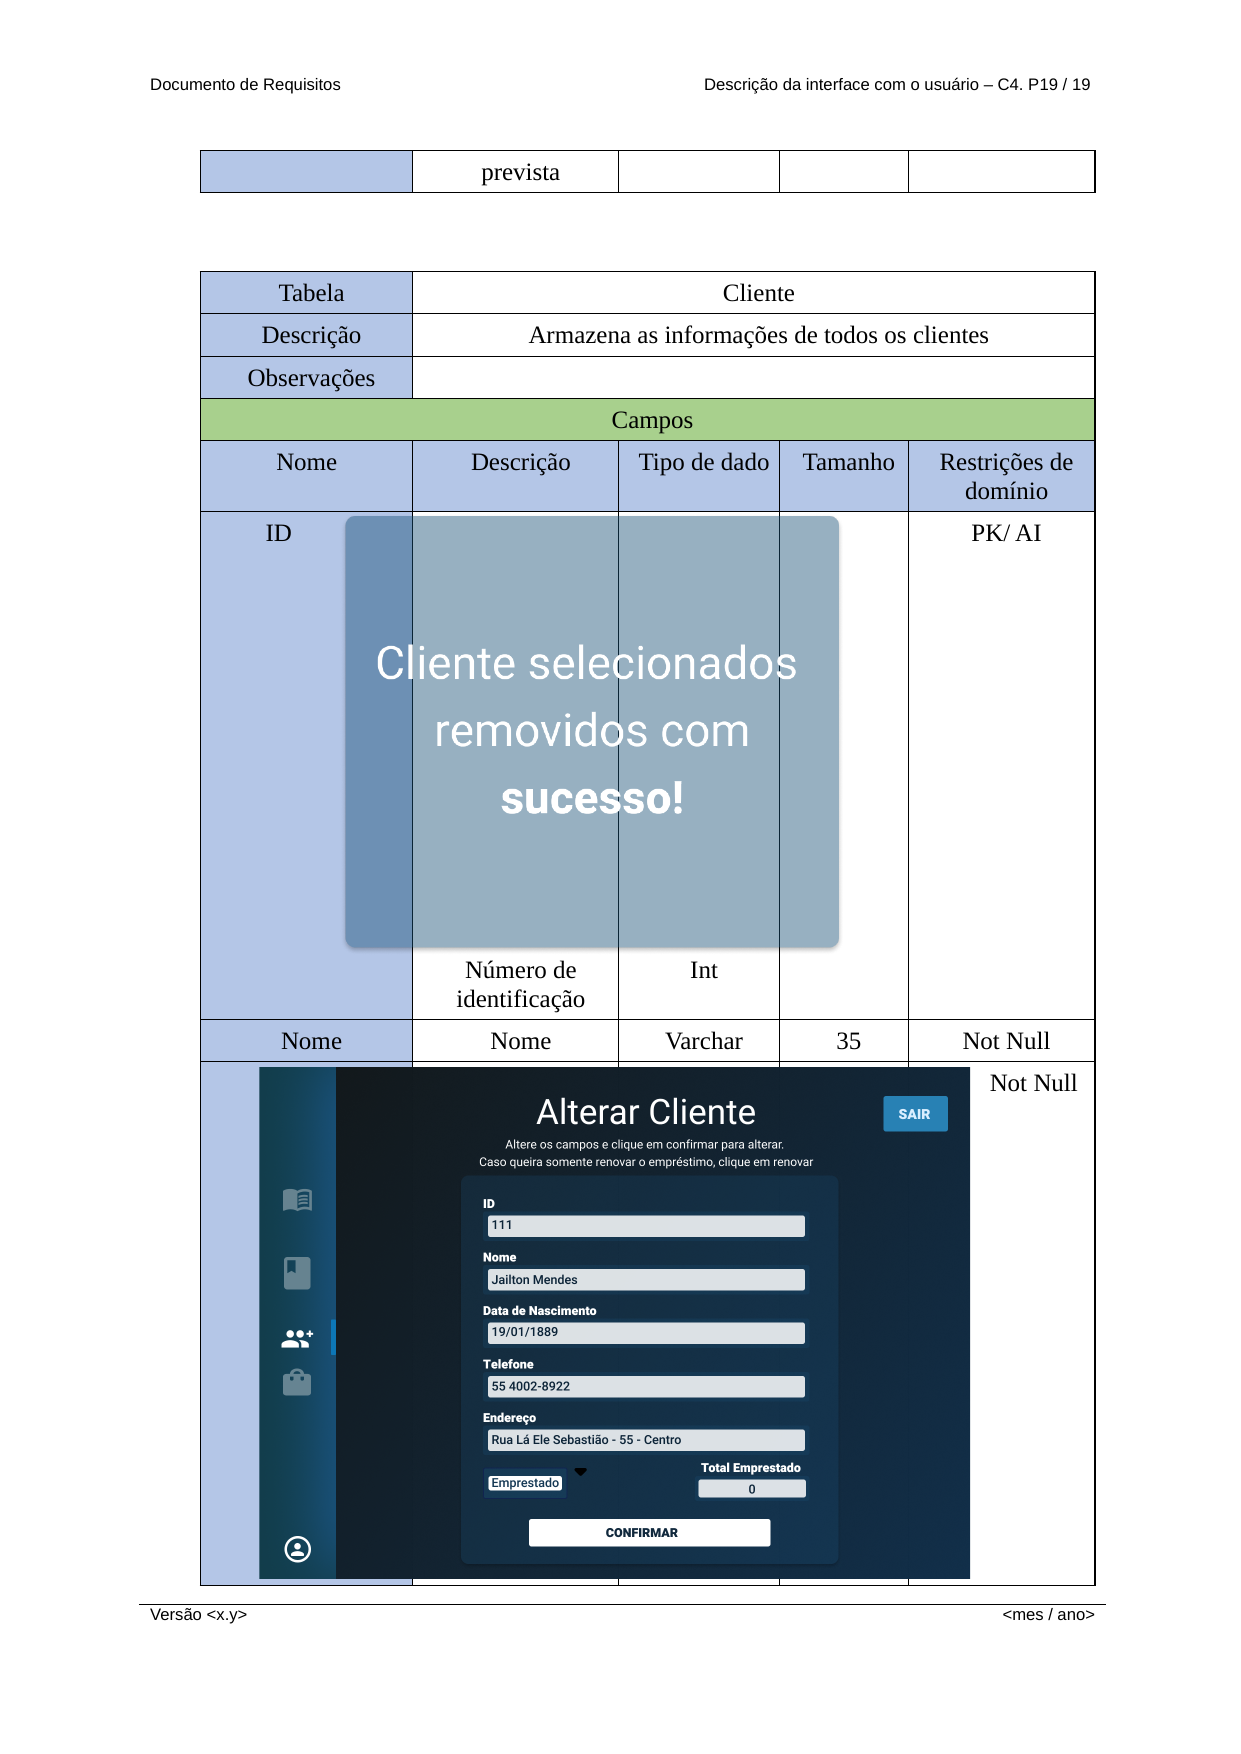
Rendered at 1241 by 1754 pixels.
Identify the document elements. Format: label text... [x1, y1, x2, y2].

table_cell Armazena as informações de todos os clientes [413, 314, 1094, 356]
table_cell Observações [201, 357, 412, 398]
table_cell 35 [780, 1020, 908, 1061]
table_cell Not Null [909, 1020, 1094, 1061]
table_cell Nome [201, 441, 412, 511]
table_header Cliente [413, 272, 1094, 313]
table_cell [619, 1062, 779, 1067]
table_cell [780, 1062, 908, 1067]
table_cell prevista [413, 151, 618, 192]
table_cell Tamanho [780, 441, 908, 511]
table_cell Not Null [909, 1062, 1094, 1585]
table_cell [201, 1062, 412, 1585]
table_cell Campos [201, 399, 1094, 440]
table_cell ID [201, 512, 412, 1019]
table_cell Descrição [201, 314, 412, 356]
table_cell Nome [201, 1020, 412, 1061]
table_cell Varchar [619, 1020, 779, 1061]
picture [340, 513, 844, 955]
picture [259, 1067, 971, 1579]
table_cell [413, 1062, 618, 1067]
table_cell [780, 512, 908, 1019]
table_cell [201, 151, 412, 192]
table_cell Nome [413, 1020, 618, 1061]
table_cell [619, 151, 779, 192]
table_cell Restrições de domínio [909, 441, 1094, 511]
table_cell Número de identificação [413, 955, 618, 1019]
table_cell [413, 357, 1094, 398]
table_cell Descrição [413, 441, 618, 511]
table_header Tabela [201, 272, 412, 313]
table_cell [909, 151, 1094, 192]
table_cell [780, 1579, 908, 1585]
table_cell [619, 1579, 779, 1585]
table_cell Int [619, 955, 779, 1019]
table_cell [413, 1579, 618, 1585]
table_cell [780, 151, 908, 192]
table_cell Tipo de dado [619, 441, 779, 511]
table_cell PK/ AI [909, 512, 1094, 1019]
